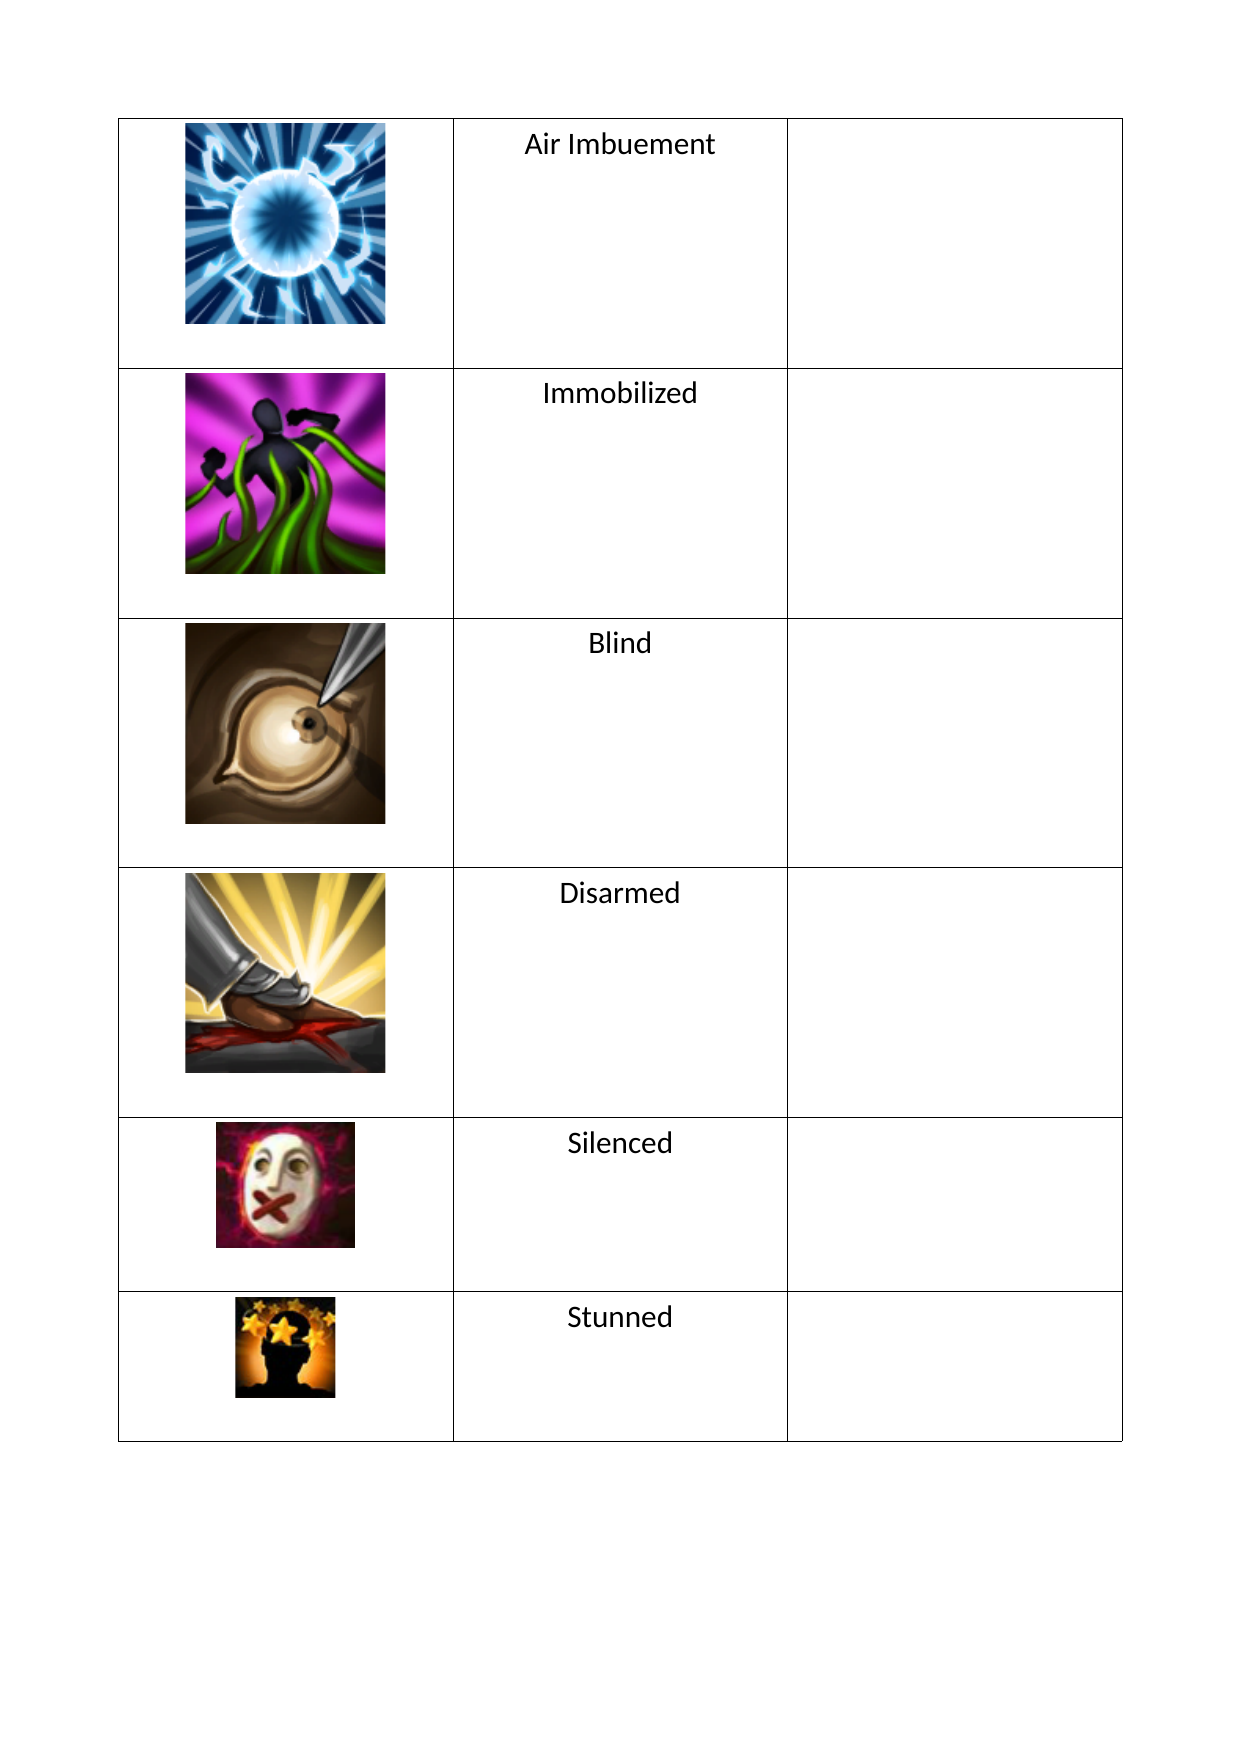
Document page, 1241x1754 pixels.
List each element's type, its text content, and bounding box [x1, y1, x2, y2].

table_cell [119, 369, 453, 617]
table_cell [119, 1248, 453, 1291]
table_cell [788, 369, 1122, 617]
table_cell [788, 619, 1122, 867]
picture [185, 873, 386, 1073]
picture [185, 123, 386, 324]
picture [185, 623, 386, 824]
table_cell Silenced [454, 1118, 787, 1291]
table_cell [788, 1292, 1122, 1441]
table_cell Blind [454, 619, 787, 867]
table_cell [119, 619, 453, 867]
table_cell [119, 119, 453, 368]
picture [235, 1297, 336, 1398]
table_cell Disarmed [454, 868, 787, 1117]
table_cell Stunned [454, 1292, 787, 1441]
picture [185, 373, 386, 574]
table_cell [119, 1118, 453, 1247]
table_cell [119, 868, 453, 1117]
table_cell Air Imbuement [454, 119, 787, 368]
table_cell [788, 1118, 1122, 1291]
table_cell [119, 1292, 453, 1441]
table_cell Immobilized [454, 369, 787, 617]
table_cell [788, 868, 1122, 1117]
picture [216, 1122, 355, 1248]
table_cell [788, 119, 1122, 368]
